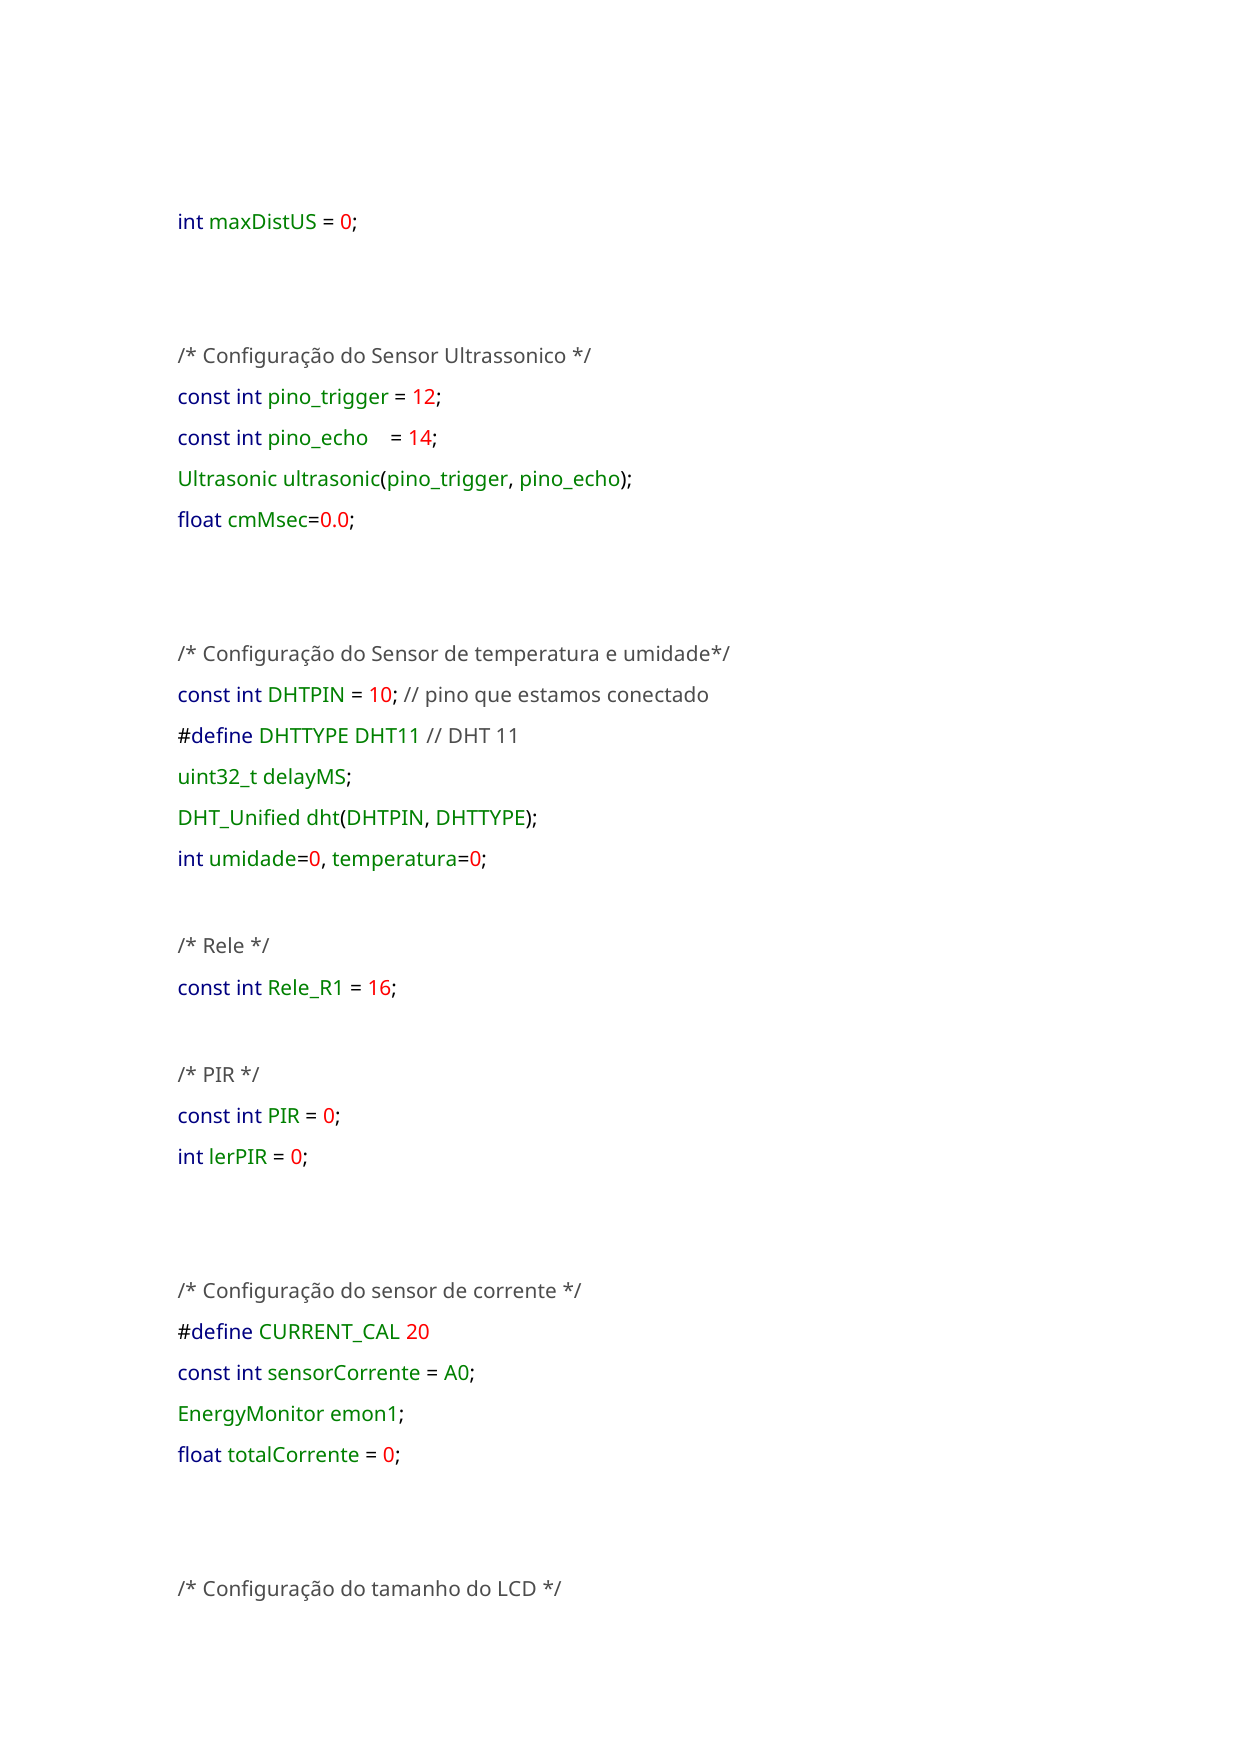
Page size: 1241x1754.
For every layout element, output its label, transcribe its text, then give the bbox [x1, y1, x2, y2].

text uint32_t delayMS; [177, 762, 1063, 790]
text /* Configuração do tamanho do LCD */ [177, 1574, 1063, 1603]
text /* PIR */ [177, 1060, 1063, 1088]
text /* Configuração do sensor de corrente */ [177, 1276, 1063, 1304]
text const int pino_trigger = 12; [177, 382, 1063, 410]
text float totalCorrente = 0; [177, 1440, 1063, 1469]
text const int DHTPIN = 10; // pino que estamos conectado [177, 680, 1063, 708]
text /* Rele */ [177, 931, 1063, 960]
text int maxDistUS = 0; [177, 207, 1063, 235]
text /* Configuração do Sensor de temperatura e umidade*/ [177, 639, 1063, 667]
text const int pino_echo = 14; [177, 423, 1063, 451]
text DHT_Unified dht(DHTPIN, DHTTYPE); [177, 803, 1063, 831]
text int umidade=0, temperatura=0; [177, 844, 1063, 872]
text int lerPIR = 0; [177, 1142, 1063, 1171]
text EnergyMonitor emon1; [177, 1399, 1063, 1428]
text Ultrasonic ultrasonic(pino_trigger, pino_echo); [177, 464, 1063, 492]
text const int Rele_R1 = 16; [177, 972, 1063, 1001]
text const int sensorCorrente = A0; [177, 1358, 1063, 1387]
text float cmMsec=0.0; [177, 505, 1063, 533]
text const int PIR = 0; [177, 1101, 1063, 1129]
text #define DHTTYPE DHT11 // DHT 11 [177, 721, 1063, 749]
text /* Configuração do Sensor Ultrassonico */ [177, 341, 1063, 369]
text #define CURRENT_CAL 20 [177, 1317, 1063, 1346]
